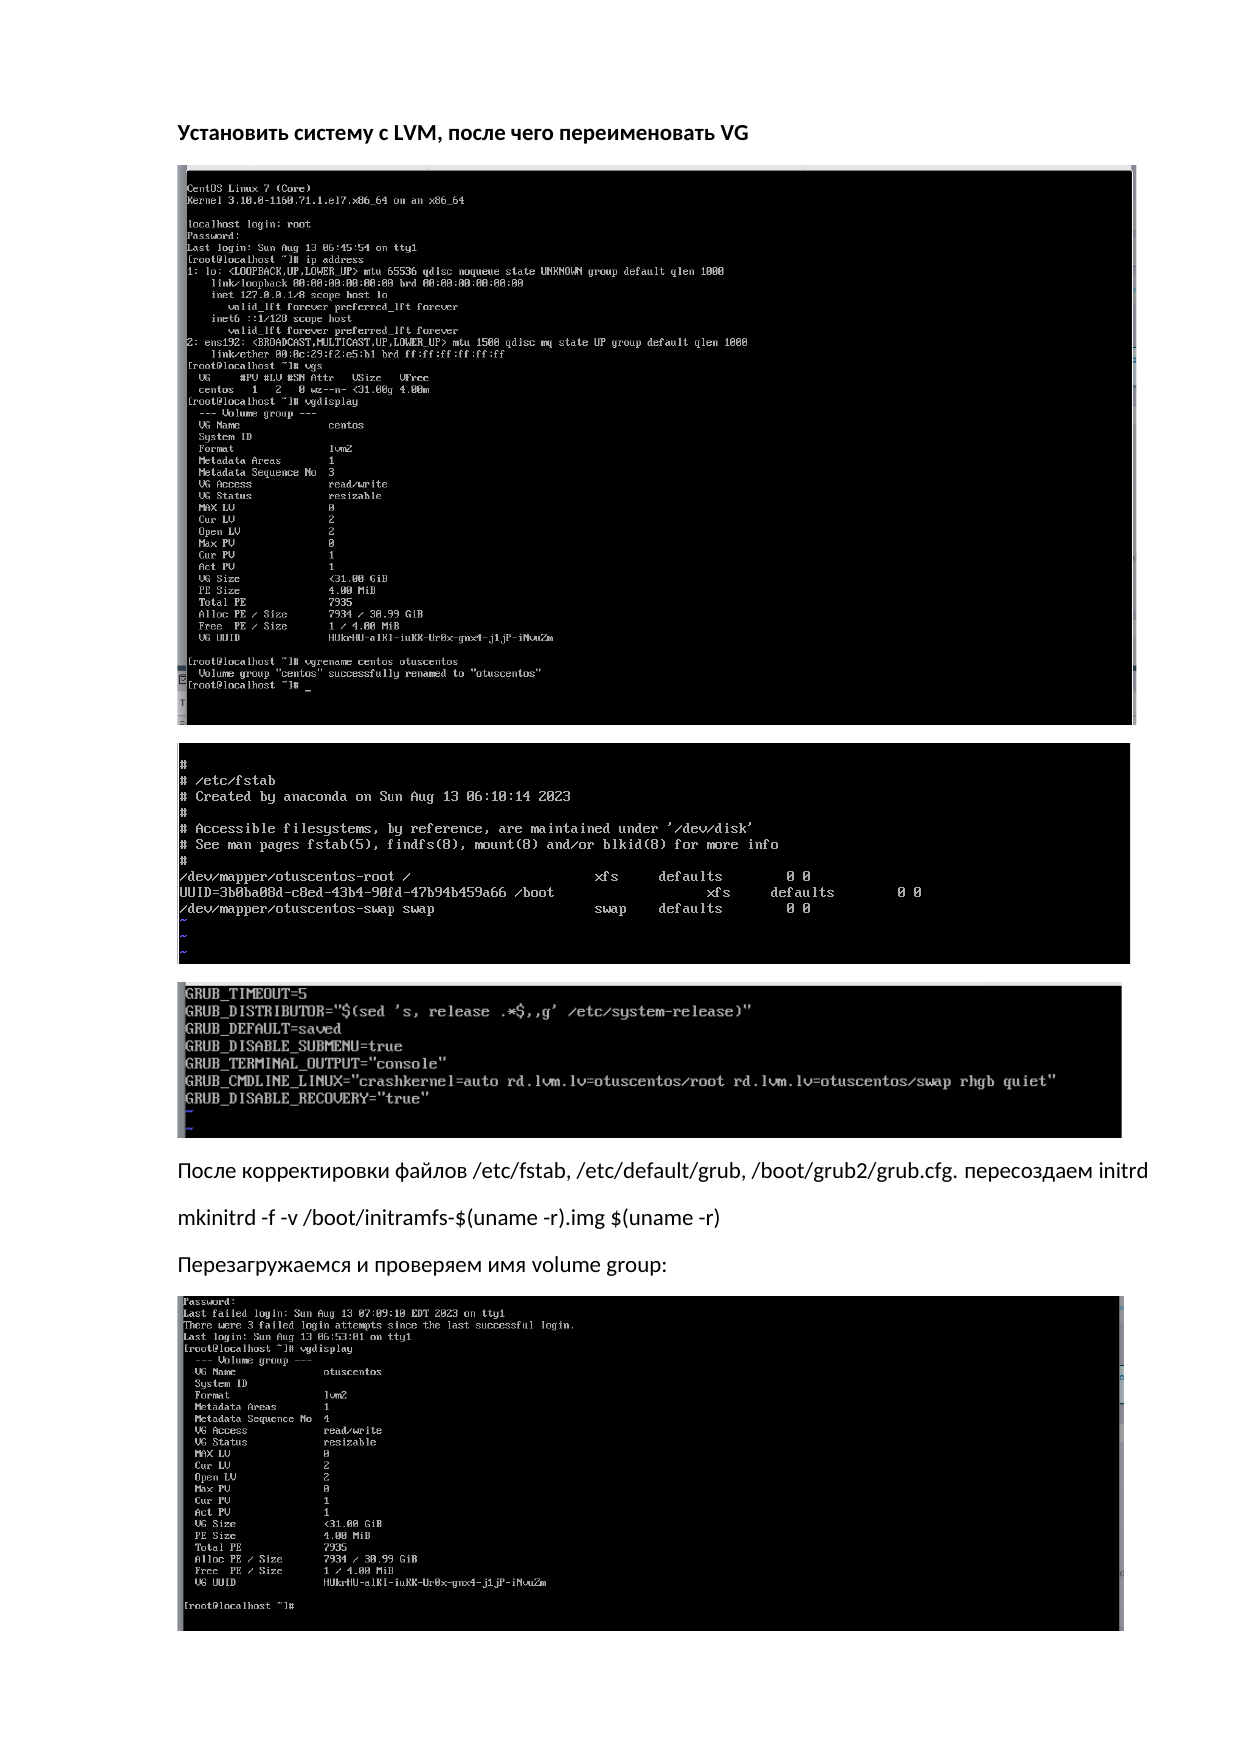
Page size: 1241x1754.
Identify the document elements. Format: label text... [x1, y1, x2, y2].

picture [177, 165, 336, 725]
picture [177, 1296, 336, 1631]
text mkinitrd -f -v /boot/initramfs-$(uname -r).img $(uname -r) [177, 1203, 1152, 1231]
picture [177, 743, 310, 864]
text После корректировки файлов /etc/fstab, /etc/default/grub, /boot/grub2/grub.cfg. пересоздаем initrd [177, 1156, 1152, 1184]
picture [177, 982, 301, 1050]
text Установить систему с LVM, после чего переименовать VG [177, 118, 1152, 146]
text Перезагружаемся и проверяем имя volume group: [177, 1250, 1152, 1278]
